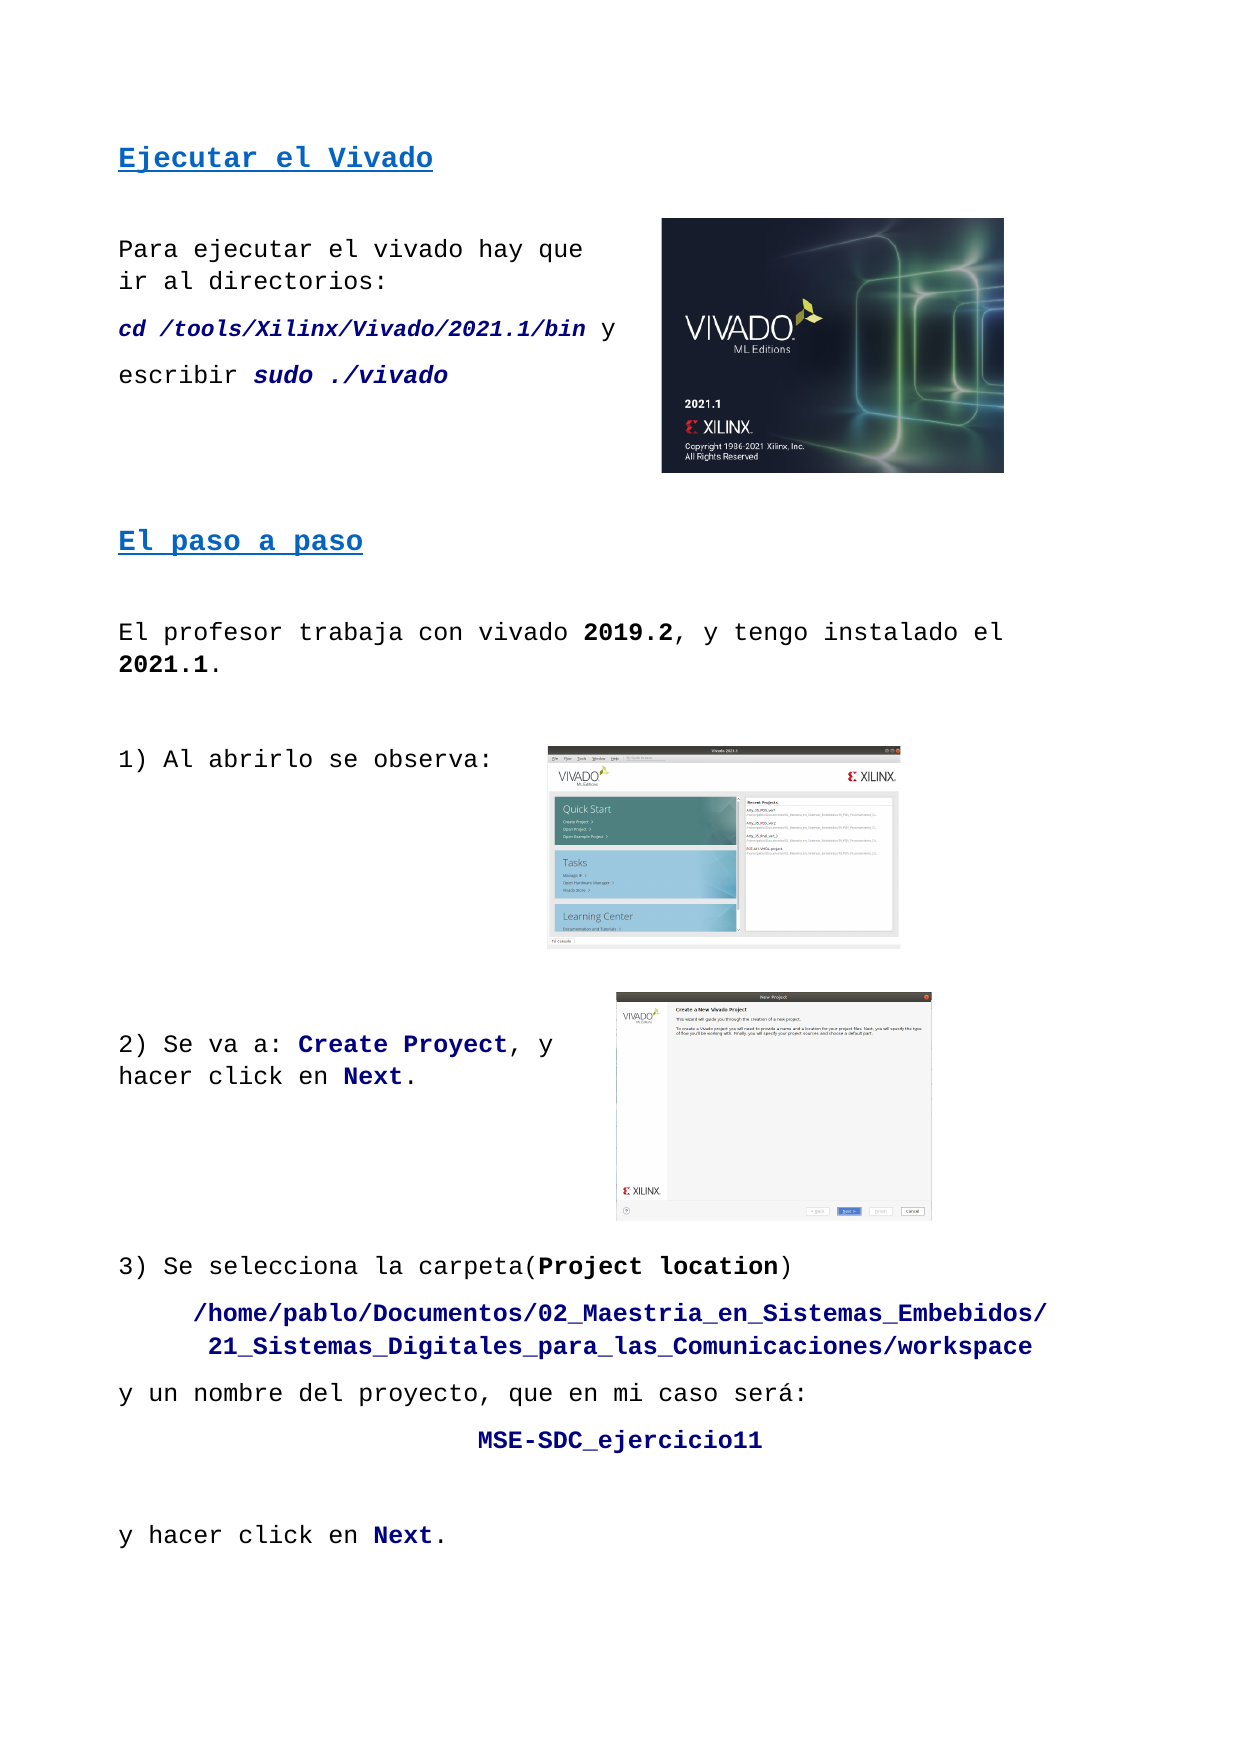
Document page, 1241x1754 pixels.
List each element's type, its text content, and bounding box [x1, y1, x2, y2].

text y hacer click en Next. [118, 1522, 1122, 1551]
text 2) Se va a: Create Proyect, y hacer click en Next. [118, 1031, 616, 1092]
text [901, 746, 1122, 775]
picture [616, 992, 932, 1221]
text MSE-SDC_ejercicio11 [118, 1428, 1122, 1456]
text cd /tools/Xilinx/Vivado/2021.1/bin y [118, 316, 661, 344]
text [1004, 236, 1122, 297]
text El profesor trabaja con vivado 2019.2, y tengo instalado el 2021.1. [118, 619, 1122, 680]
picture [547, 746, 901, 949]
text escribir sudo ./vivado [118, 363, 661, 391]
text [1004, 316, 1122, 344]
text 1) Al abrirlo se observa: [118, 746, 547, 775]
subtitle Ejecutar el Vivado [118, 143, 1122, 176]
text y un nombre del proyecto, que en mi caso será: [118, 1381, 1122, 1409]
subtitle El paso a paso [118, 526, 1122, 559]
text /home/pablo/Documentos/02_Maestria_en_Sistemas_Embebidos/21_Sistemas_Digitales_para_las_Comunicaciones/workspace [118, 1301, 1122, 1362]
text 3) Se selecciona la carpeta(Project location) [118, 1254, 1122, 1282]
picture [661, 218, 1004, 473]
text Para ejecutar el vivado hay que ir al directorios: [118, 236, 661, 297]
text [932, 1031, 1122, 1092]
text [1004, 363, 1122, 391]
